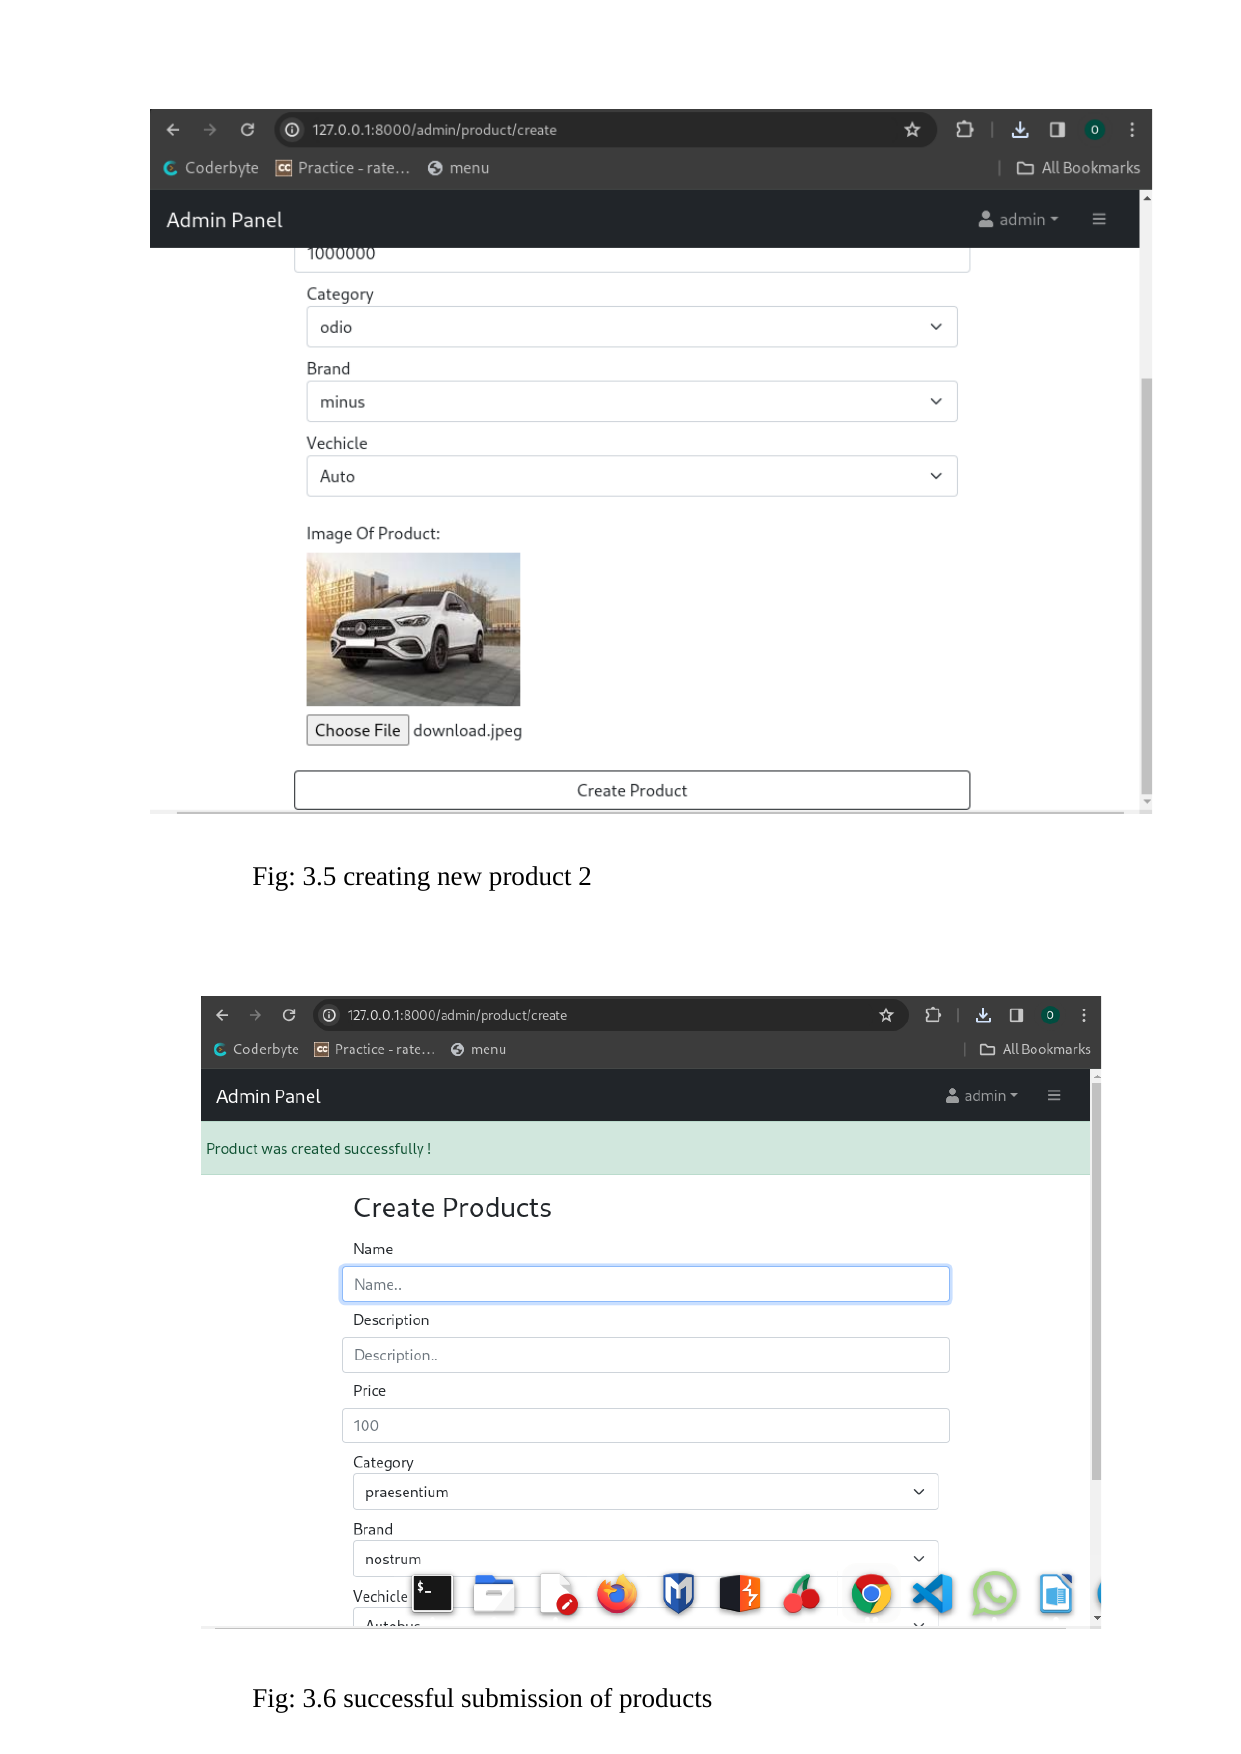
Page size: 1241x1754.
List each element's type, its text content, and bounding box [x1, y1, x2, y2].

picture [201, 996, 1102, 1629]
picture [150, 109, 1153, 814]
text Fig: 3.6 successful submission of products [252, 1682, 1152, 1713]
text Fig: 3.5 creating new product 2 [252, 859, 1152, 891]
